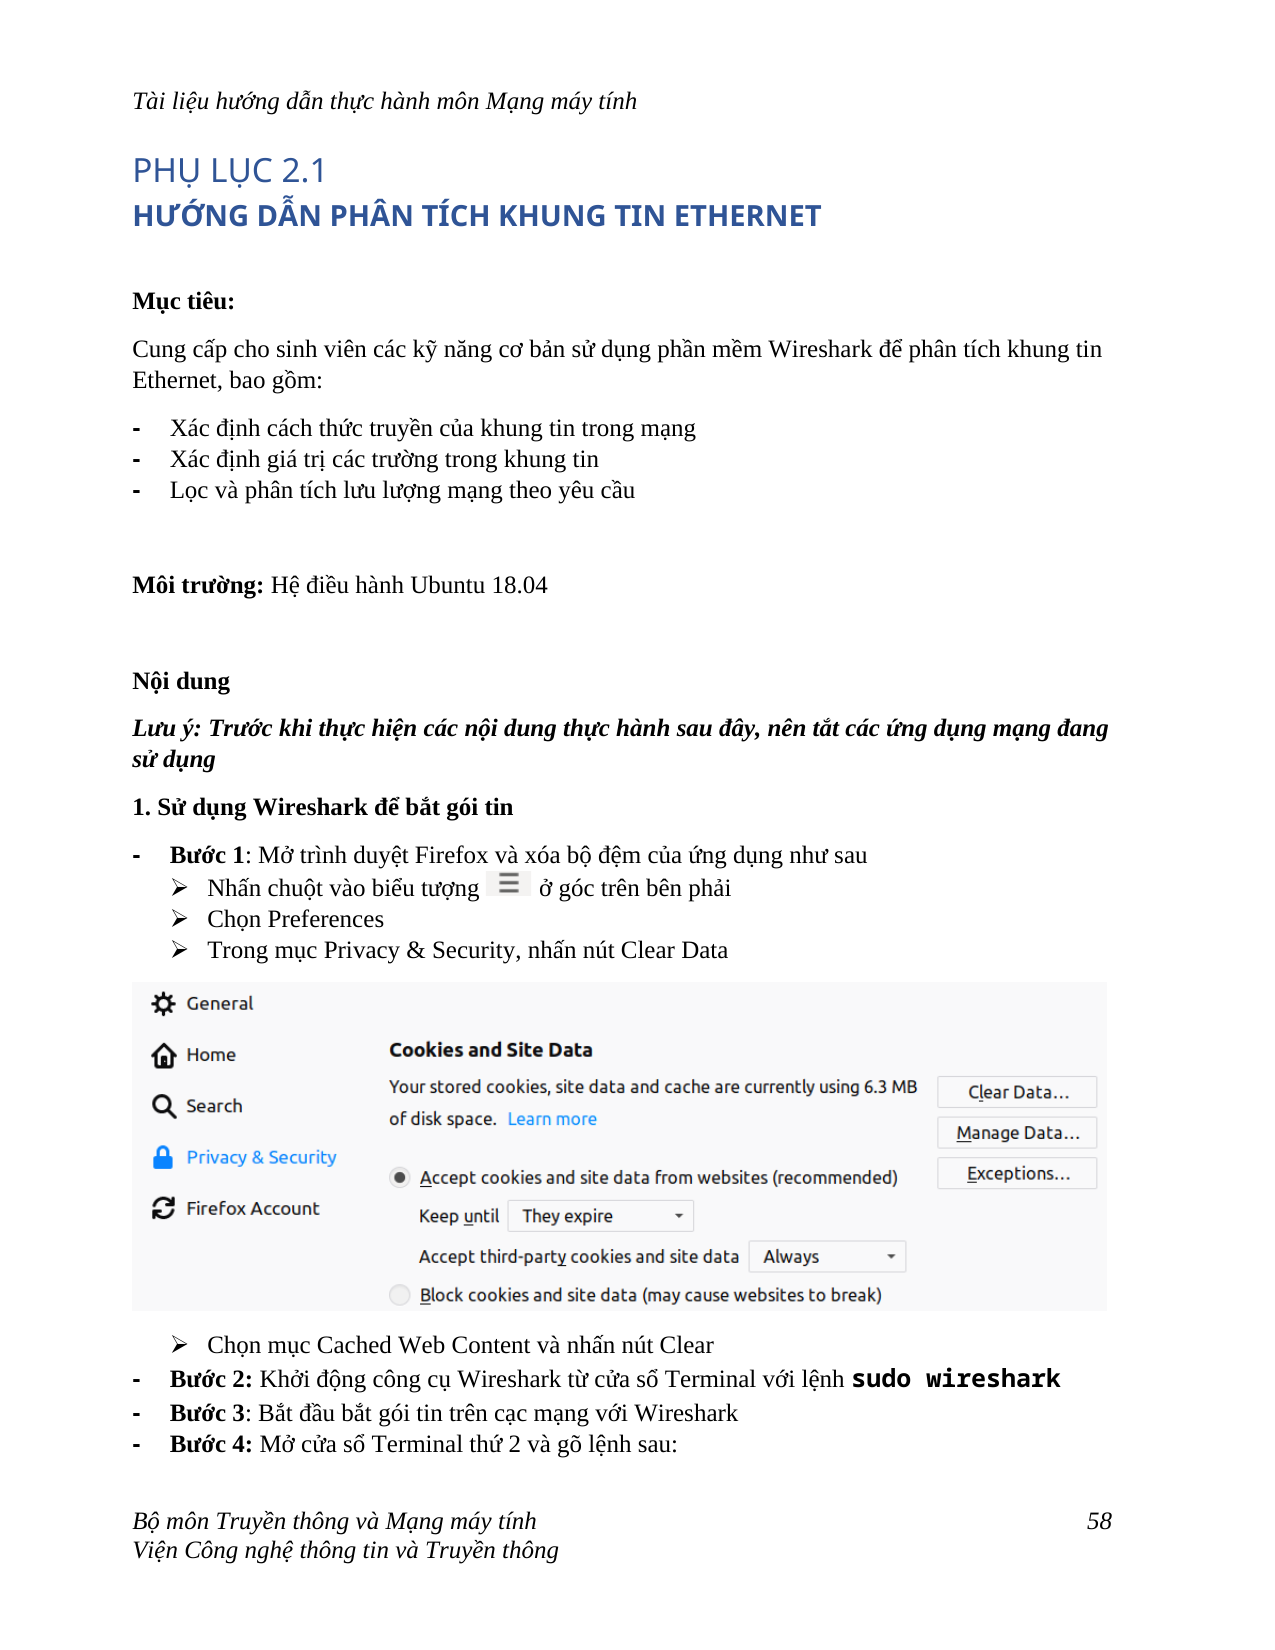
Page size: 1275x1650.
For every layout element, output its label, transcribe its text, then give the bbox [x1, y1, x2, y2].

list Chọn Preferences [169, 904, 1125, 932]
list Bước 4: Mở cửa sổ Terminal thứ 2 và gõ lệnh sau: [132, 1429, 1125, 1457]
list Nhấn chuột vào biểu tượng ở góc trên bên phải [169, 871, 1125, 901]
list Bước 2: Khởi động công cụ Wireshark từ cửa sổ Terminal với lệnh sudo wireshark [132, 1361, 1125, 1395]
list Lọc và phân tích lưu lượng mạng theo yêu cầu [132, 475, 1125, 504]
list Xác định cách thức truyền của khung tin trong mạng [132, 412, 1125, 441]
picture [132, 982, 1107, 1311]
text Nội dung [132, 666, 1125, 694]
picture [485, 871, 532, 896]
subtitle PHỤ LỤC 2.1 HƯỚNG DẪN PHÂN TÍCH KHUNG TIN ETHERNET [132, 147, 1125, 235]
list Chọn mục Cached Web Content và nhấn nút Clear [169, 1330, 1125, 1358]
list Bước 1: Mở trình duyệt Firefox và xóa bộ đệm của ứng dụng như sau [132, 840, 1125, 869]
list Bước 3: Bắt đầu bắt gói tin trên cạc mạng với Wireshark [132, 1397, 1125, 1426]
list Xác định giá trị các trường trong khung tin [132, 444, 1125, 472]
text Cung cấp cho sinh viên các kỹ năng cơ bản sử dụng phần mềm Wireshark để phân tích khung tin Ethernet, bao gồm: [132, 334, 1125, 393]
text Lưu ý: Trước khi thực hiện các nội dung thực hành sau đây, nên tắt các ứng dụng mạng đang sử dụng [132, 713, 1125, 773]
list Trong mục Privacy & Security, nhấn nút Clear Data [169, 935, 1125, 963]
text 1. Sử dụng Wireshark để bắt gói tin [132, 792, 1125, 821]
text Môi trường: Hệ điều hành Ubuntu 18.04 [132, 570, 1125, 599]
text Mục tiêu: [132, 286, 1125, 315]
